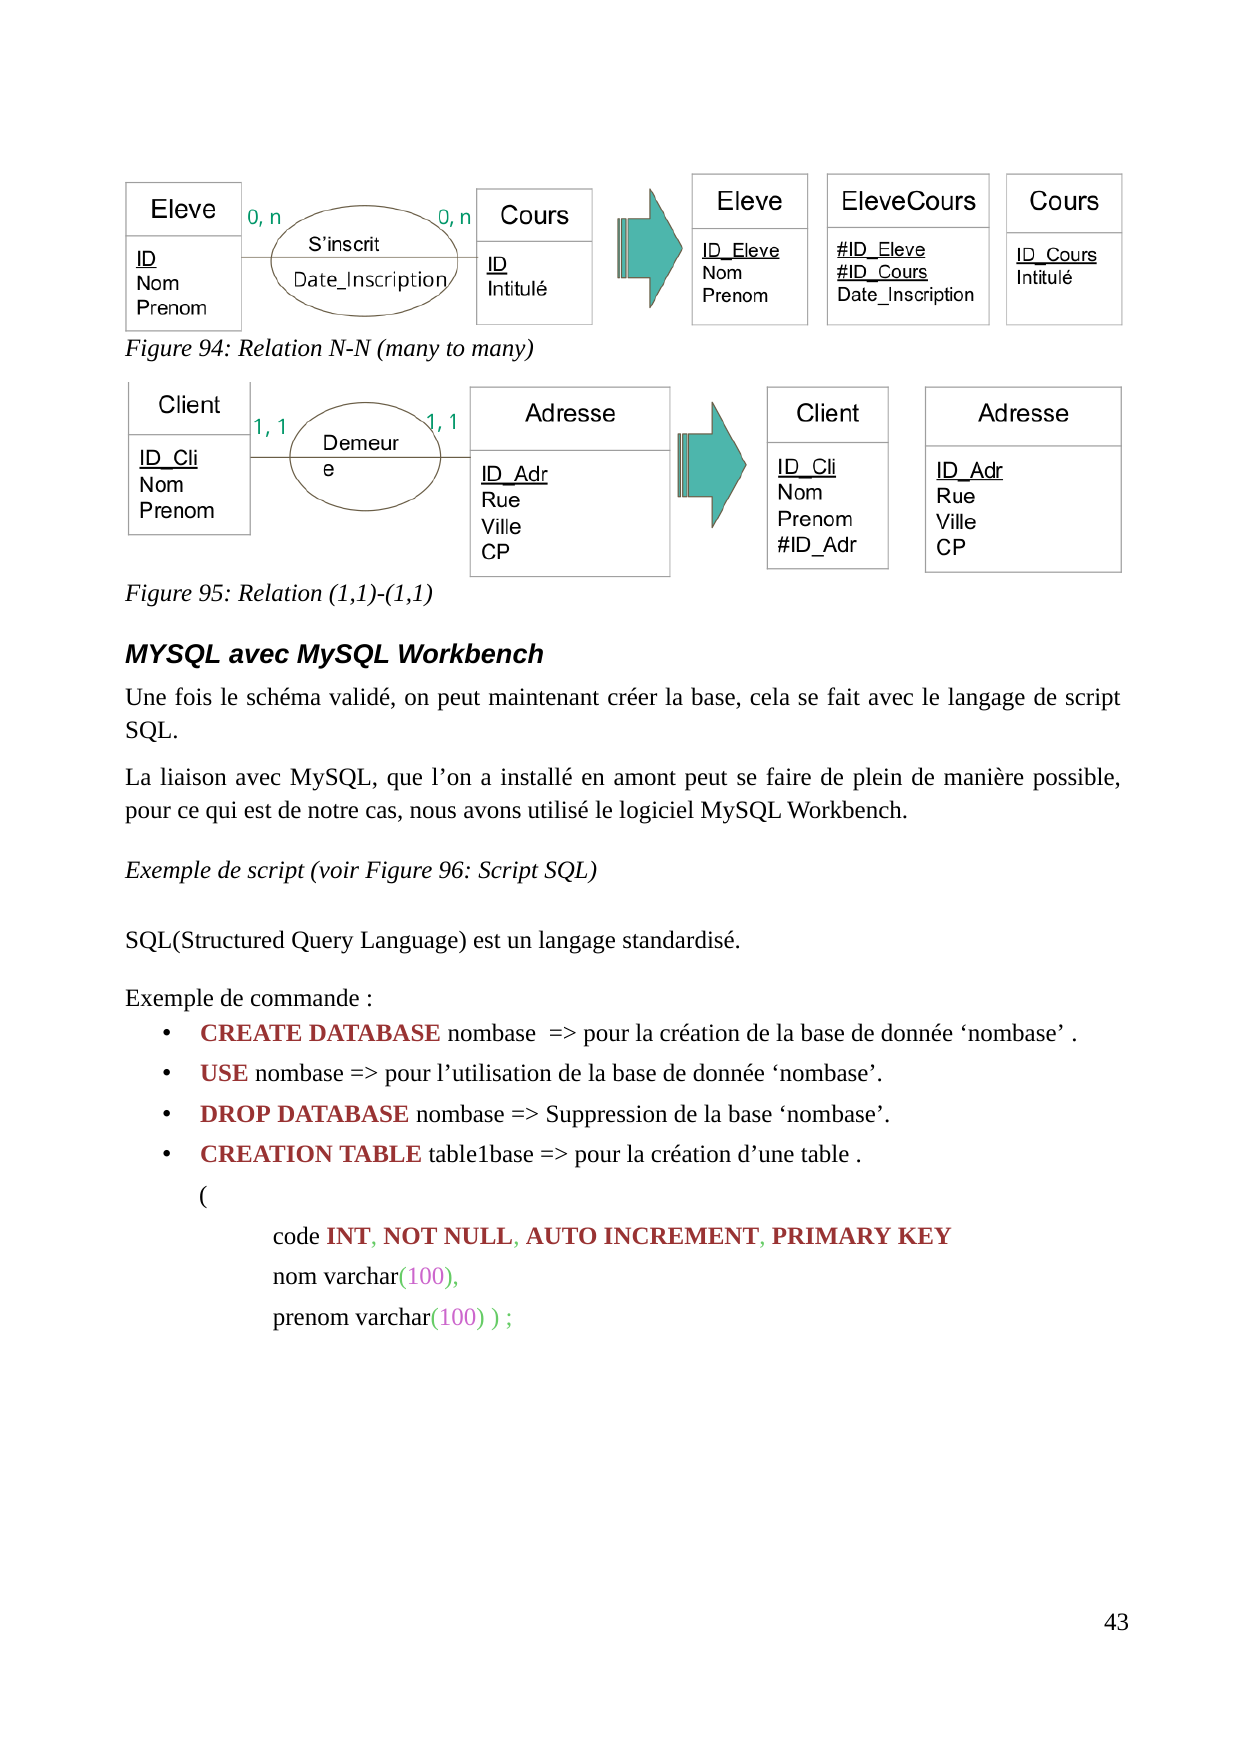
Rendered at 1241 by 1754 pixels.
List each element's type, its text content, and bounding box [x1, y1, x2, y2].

text Exemple de commande : [125, 983, 1123, 1012]
list CREATE DATABASE nombase => pour la création de la base de donnée ‘nombase’ . [162, 1018, 1123, 1046]
subtitle [125, 153, 1123, 172]
list USE nombase => pour l’utilisation de la base de donnée ‘nombase’. [162, 1058, 1123, 1087]
text La liaison avec MySQL, que l’on a installé en amont peut se faire de plein de manière possible, pour ce qui est de notre cas, nous avons utilisé le logiciel MySQL Workbench. [125, 762, 1123, 824]
text prenom varchar(100) ) ; [125, 1302, 1123, 1331]
text Figure 94: Relation N-N (many to many) [125, 334, 1123, 362]
text Exemple de script (voir Figure 96: Script SQL) [125, 855, 1123, 884]
text Figure 95: Relation (1,1)-(1,1) [125, 578, 1123, 607]
text ( [125, 1180, 1123, 1209]
text Une fois le schéma validé, on peut maintenant créer la base, cela se fait avec le langage de script SQL. [125, 682, 1123, 743]
list DROP DATABASE nombase => Suppression de la base ‘nombase’. [162, 1099, 1123, 1128]
picture [125, 172, 1123, 334]
text code INT, NOT NULL, AUTO INCREMENT, PRIMARY KEY [125, 1221, 1123, 1249]
subtitle MYSQL avec MySQL Workbench [125, 607, 1123, 669]
text SQL(Structured Query Language) est un langage standardisé. [125, 925, 1123, 954]
picture [125, 382, 1123, 578]
subtitle [125, 362, 1123, 382]
list CREATION TABLE table1base => pour la création d’une table . [162, 1139, 1123, 1168]
text nom varchar(100), [125, 1261, 1123, 1290]
